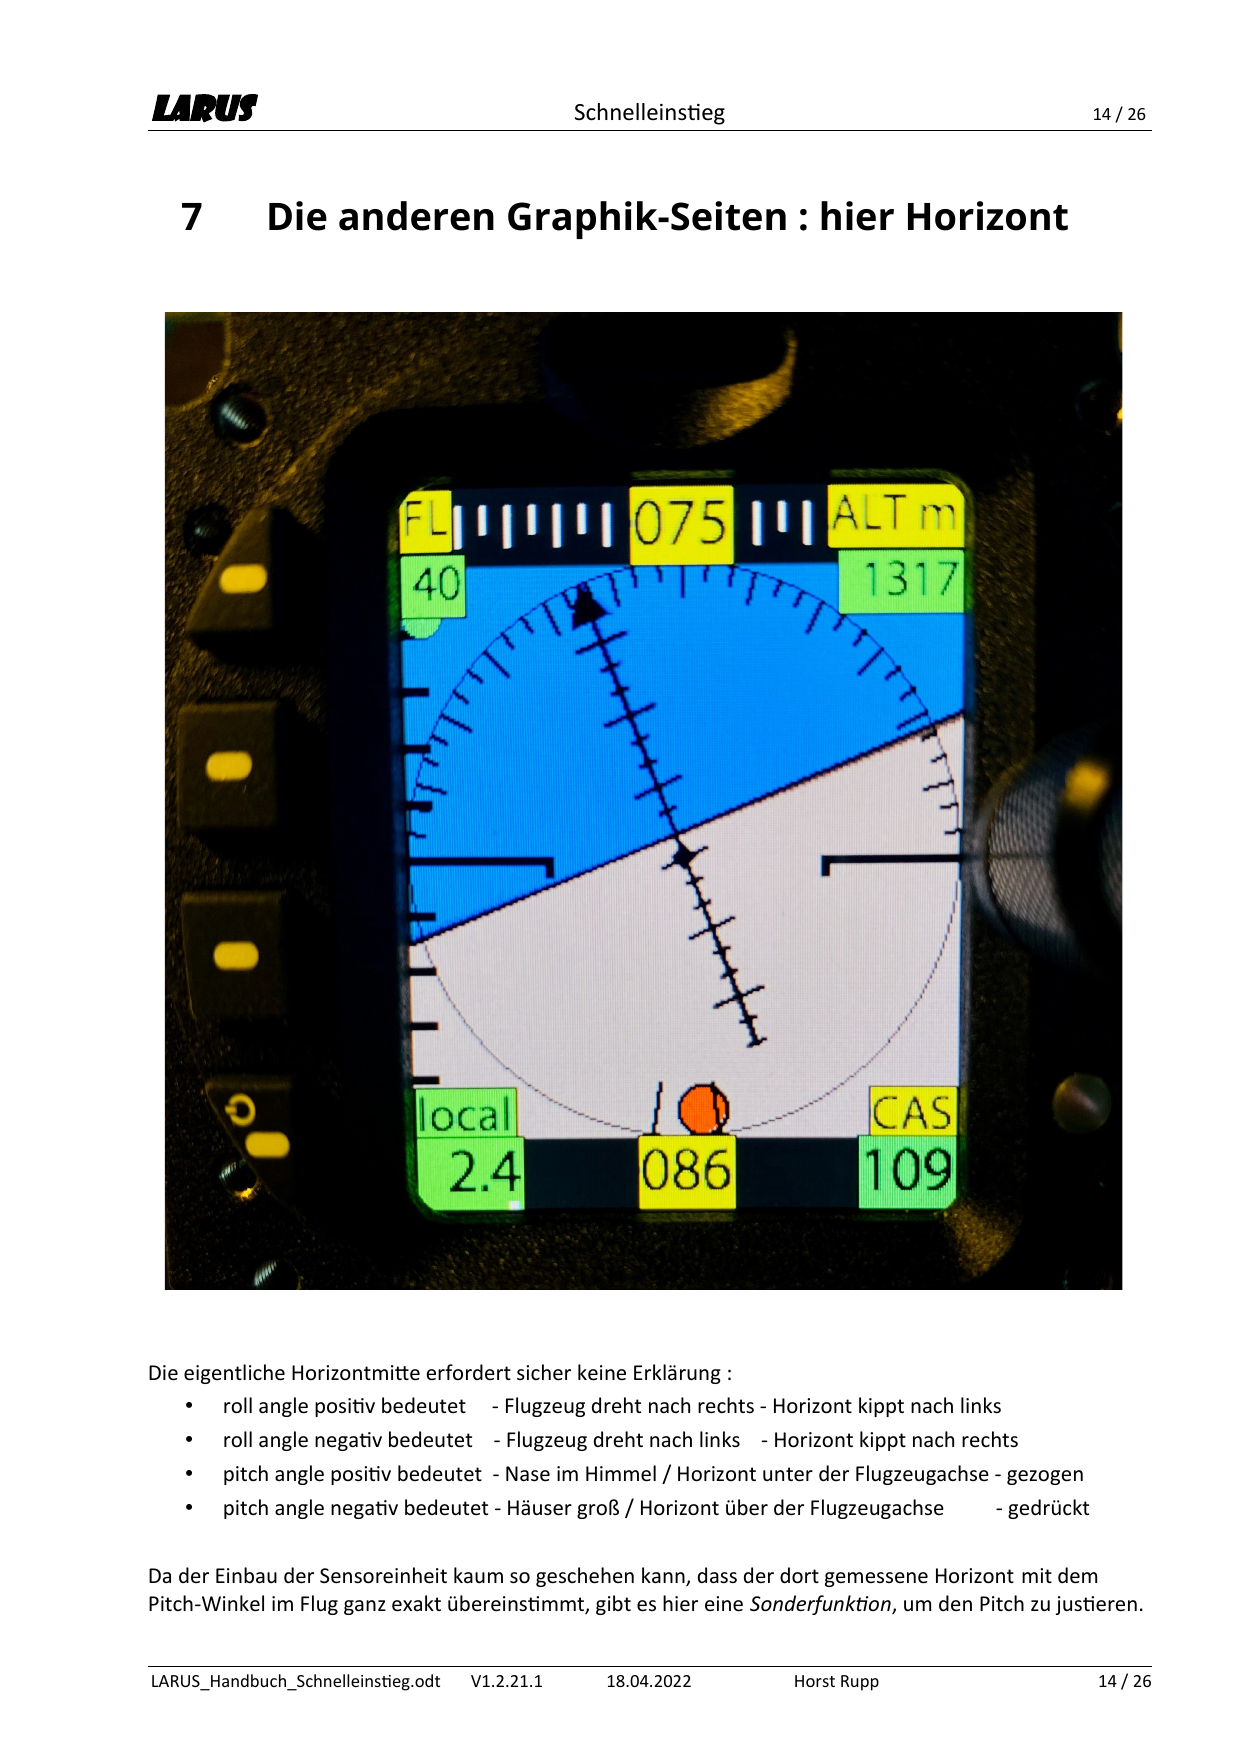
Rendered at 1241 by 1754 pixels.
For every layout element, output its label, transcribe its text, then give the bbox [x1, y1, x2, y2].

text Da der Einbau der Sensoreinheit kaum so geschehen kann, dass der dort gemessene Horizont mit dem Pitch-Winkel im Flug ganz exakt übereinstimmt, gibt es hier eine Sonderfunktion, um den Pitch zu justieren. [148, 1561, 1152, 1617]
list roll angle negativ bedeutet - Flugzeug dreht nach links - Horizont kippt nach rechts [185, 1425, 1152, 1453]
list pitch angle positiv bedeutet - Nase im Himmel / Horizont unter der Flugzeugachse - gezogen [185, 1459, 1152, 1487]
list roll angle positiv bedeutet - Flugzeug dreht nach rechts - Horizont kippt nach links [185, 1392, 1152, 1419]
list pitch angle negativ bedeutet - Häuser groß / Horizont über der Flugzeugachse - gedrückt [185, 1493, 1152, 1521]
subtitle Die anderen Graphik-Seiten : hier Horizont [148, 155, 1128, 266]
text Die eigentliche Horizontmitte erfordert sicher keine Erklärung : [148, 1358, 1152, 1386]
picture [164, 312, 1123, 1290]
